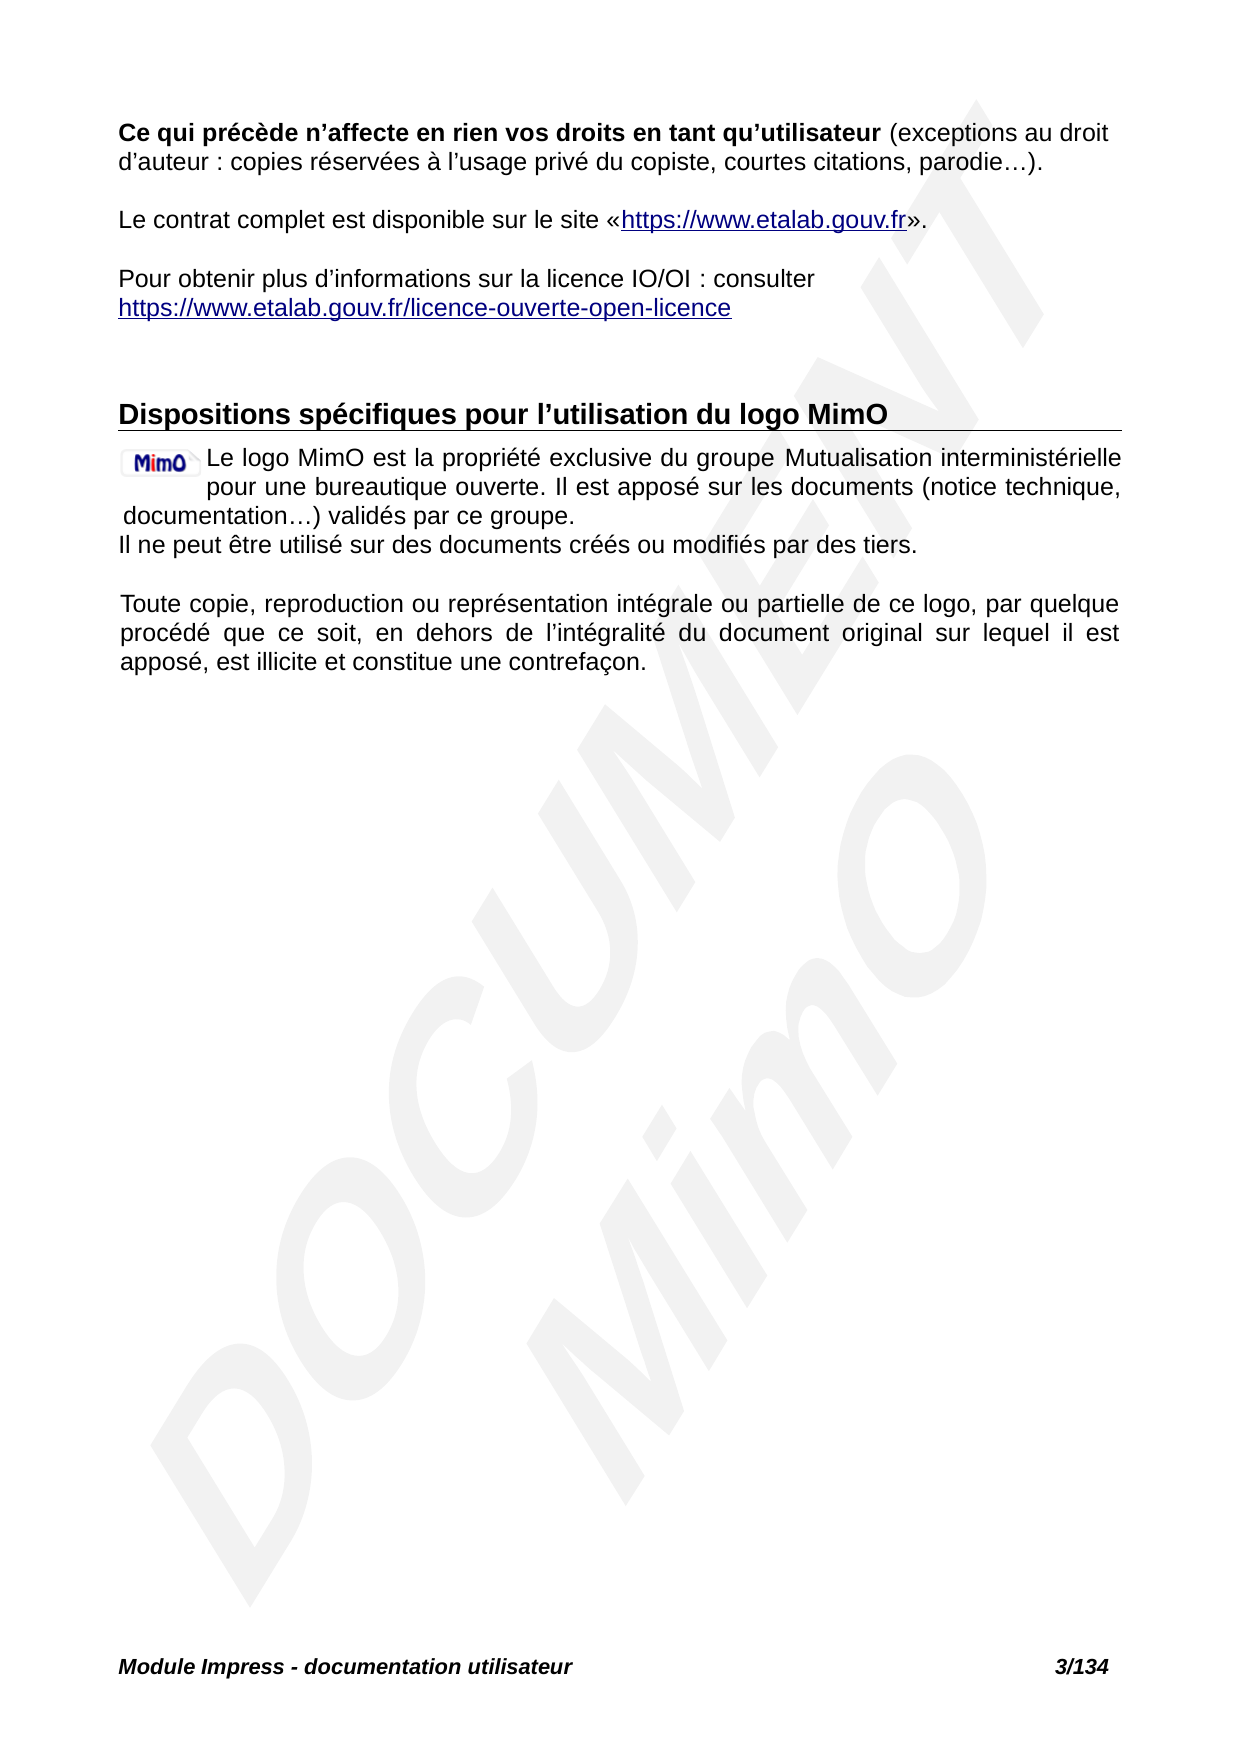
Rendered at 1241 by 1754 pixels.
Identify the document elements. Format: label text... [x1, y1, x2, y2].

picture [120, 449, 202, 477]
text Ce qui précède n’affecte en rien vos droits en tant qu’utilisateur (exceptions au droit d’auteur : copies réservées à l’usage privé du copiste, courtes citations, parodie…). [118, 118, 1122, 176]
text Le contrat complet est disponible sur le site «https://www.etalab.gouv.fr». [118, 205, 1122, 234]
text Le logo MimO est la propriété exclusive du groupe Mutualisation interministérielle pour une bureautique ouverte. Il est apposé sur les documents (notice technique, documentation…) validés par ce groupe. [123, 443, 1122, 530]
text Dispositions spécifiques pour l’utilisation du logo MimO [118, 397, 1122, 430]
text Il ne peut être utilisé sur des documents créés ou modifiés par des tiers. [118, 530, 1122, 559]
text Toute copie, reproduction ou représentation intégrale ou partielle de ce logo, par quelque procédé que ce soit, en dehors de l’intégralité du document original sur lequel il est apposé, est illicite et constitue une contrefaçon. [120, 588, 1122, 676]
text Pour obtenir plus d’informations sur la licence IO/OI : consulter https://www.etalab.gouv.fr/licence-ouverte-open-licence [118, 264, 1122, 322]
